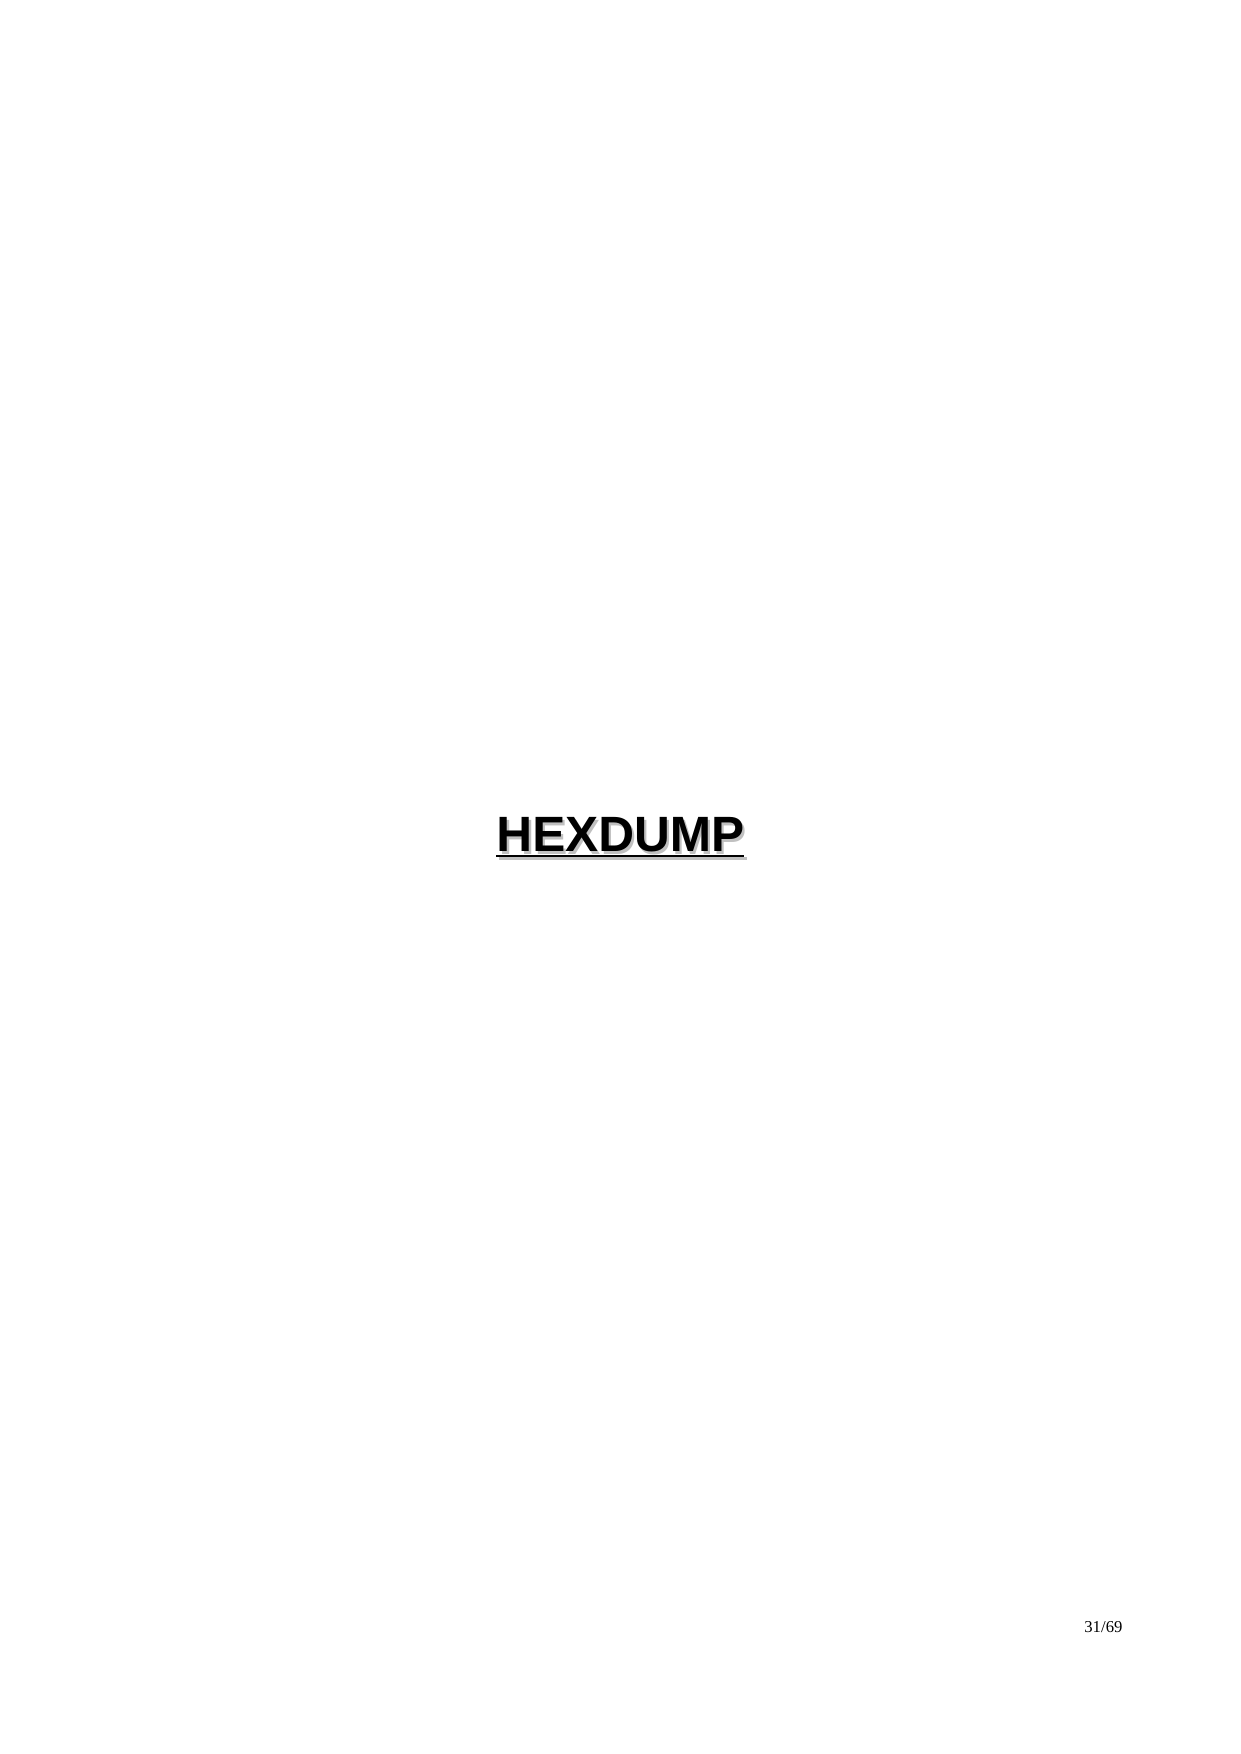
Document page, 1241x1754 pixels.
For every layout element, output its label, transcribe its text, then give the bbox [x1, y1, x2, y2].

subtitle HEXDUMP [118, 805, 1122, 862]
